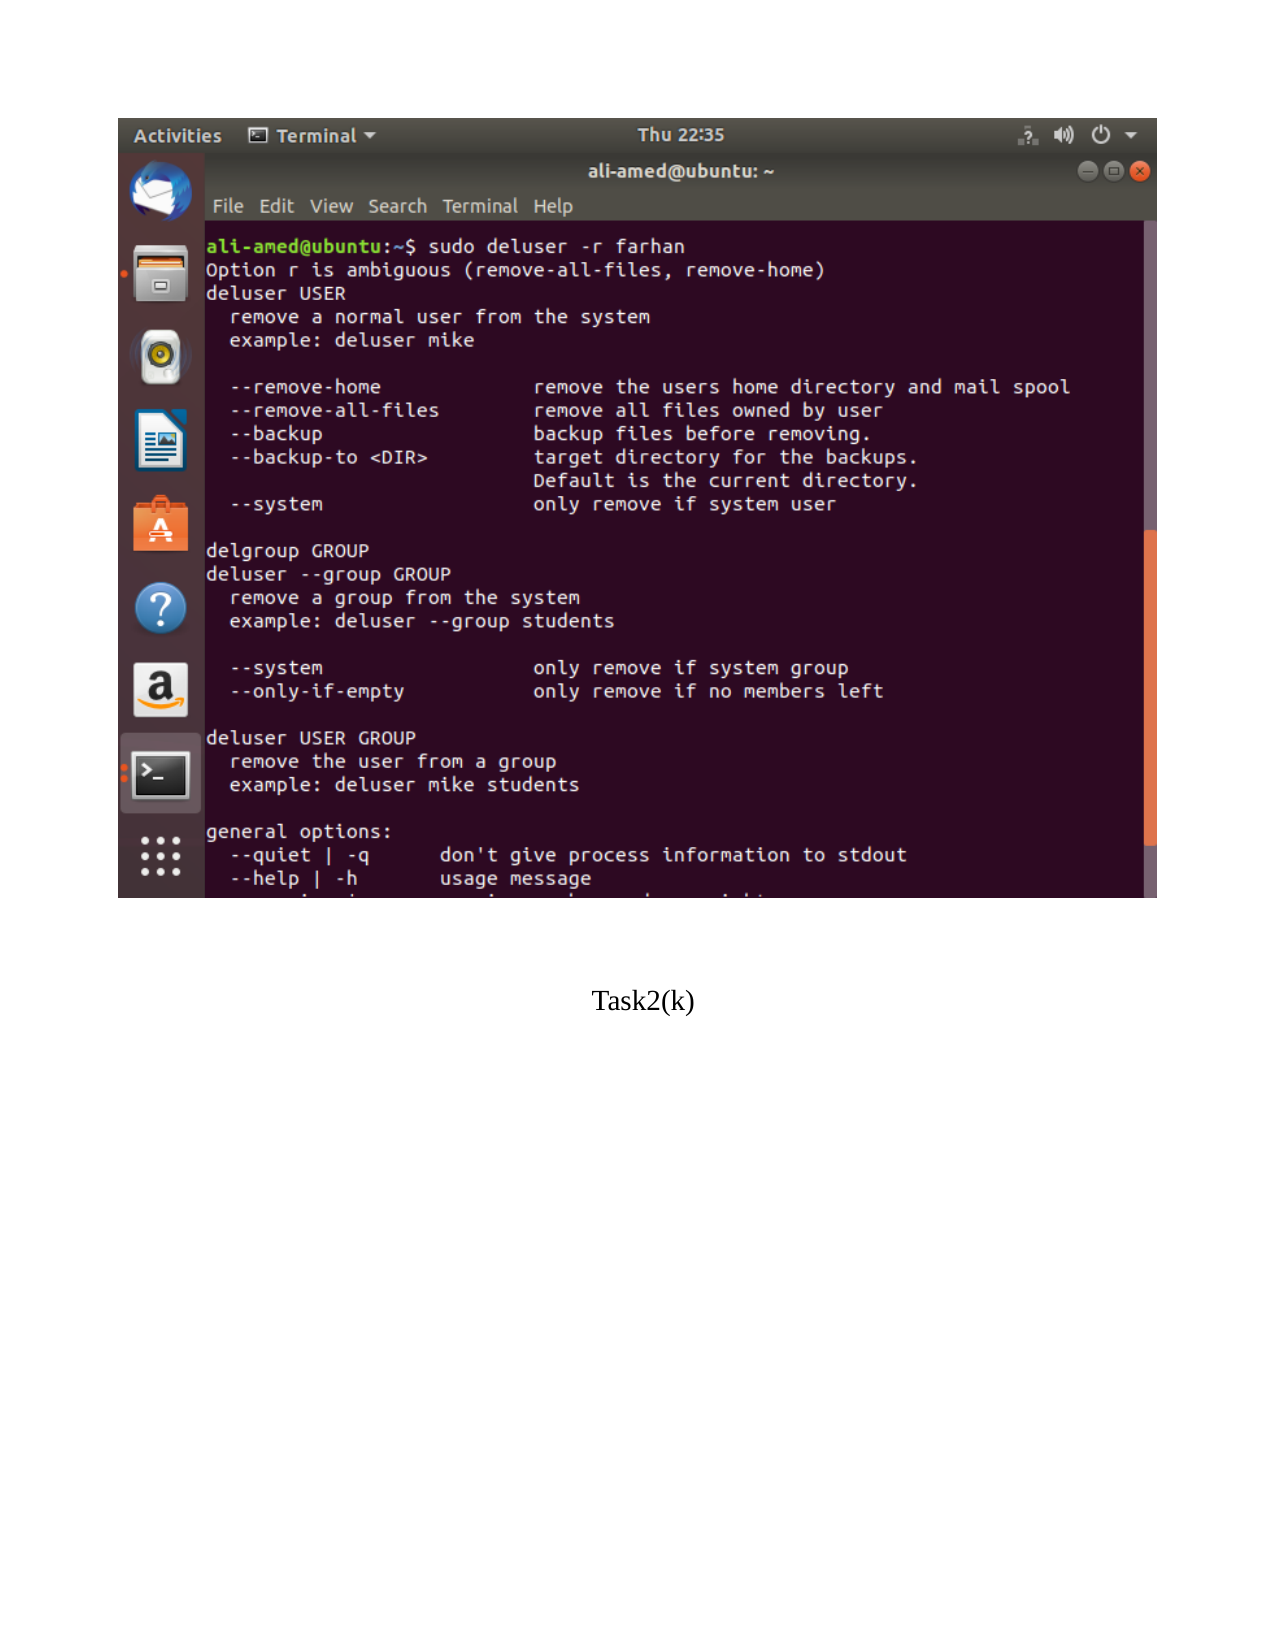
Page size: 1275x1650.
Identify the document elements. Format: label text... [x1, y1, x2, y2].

text Task2(k) [118, 983, 1157, 1017]
picture [118, 118, 1157, 898]
